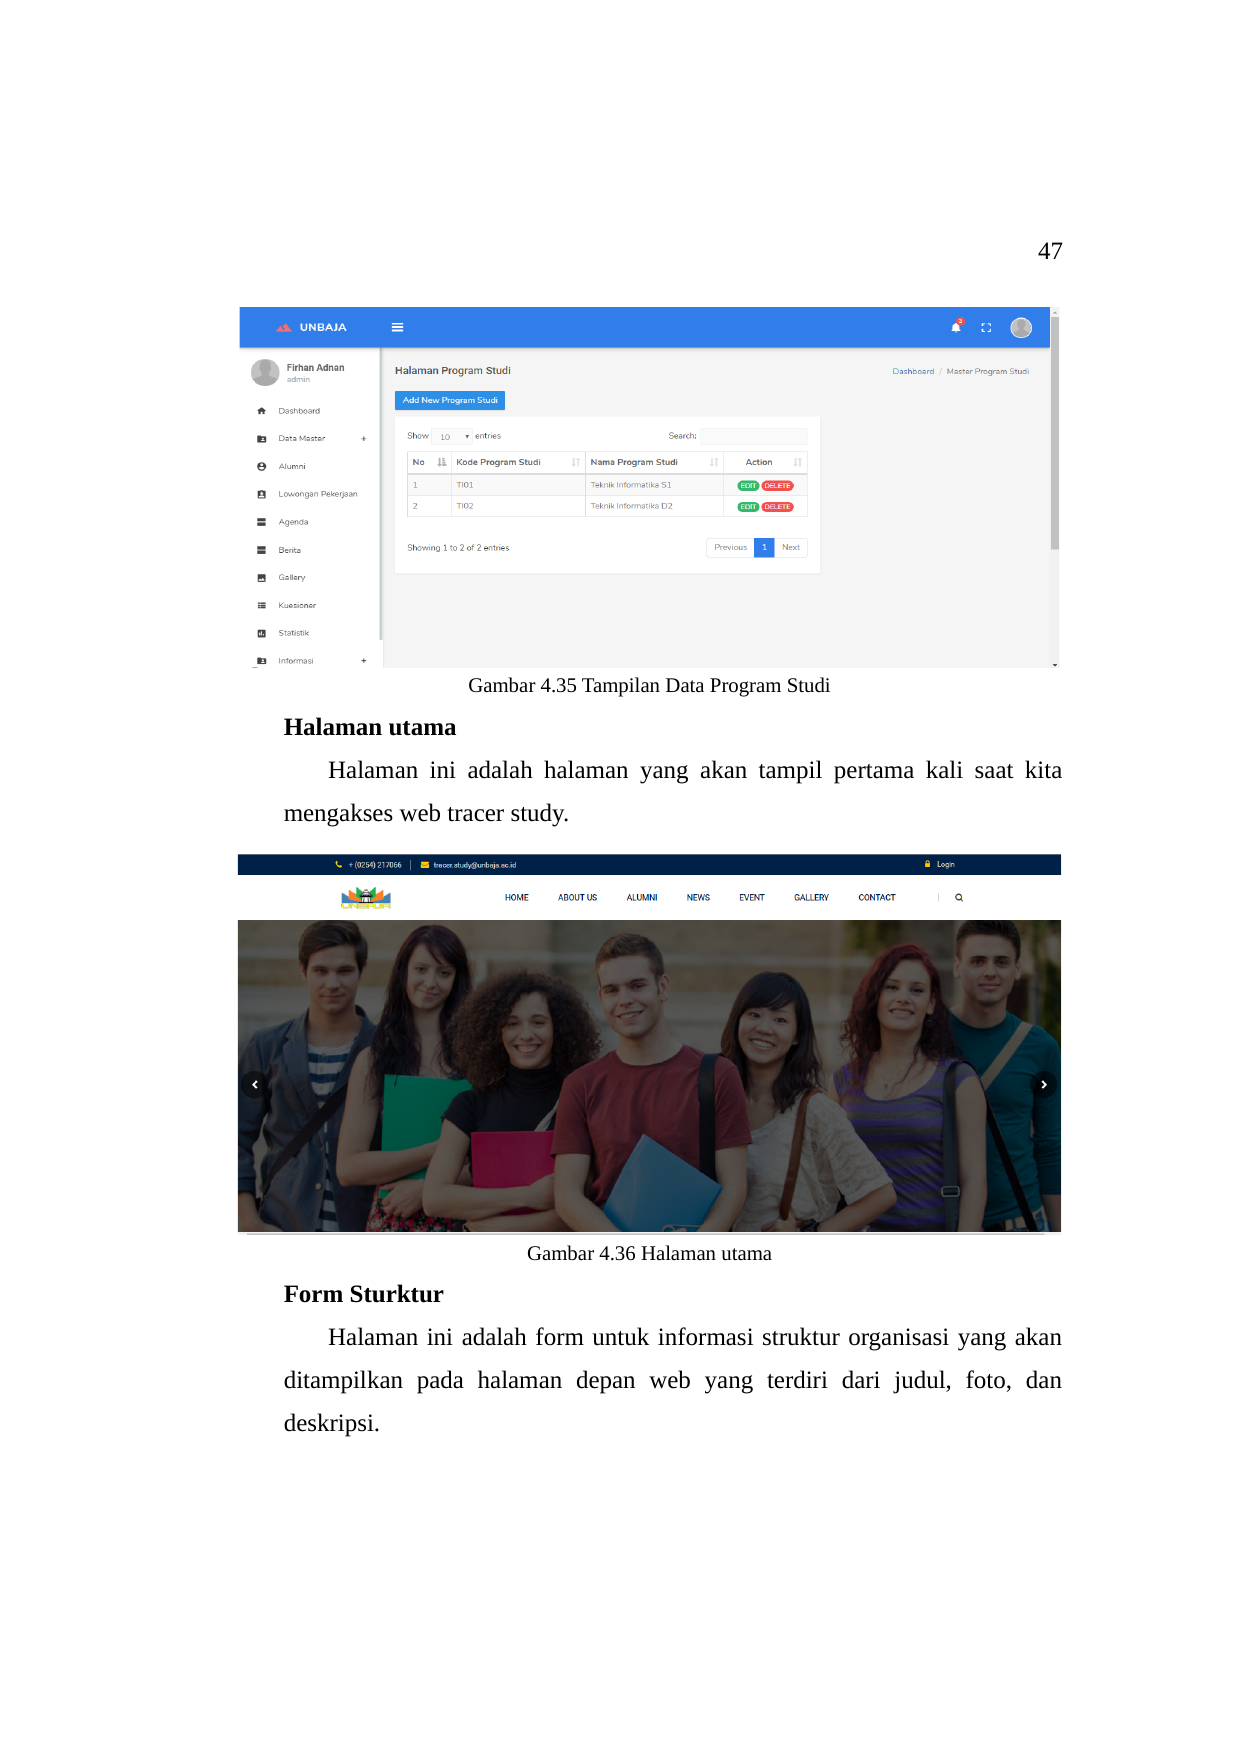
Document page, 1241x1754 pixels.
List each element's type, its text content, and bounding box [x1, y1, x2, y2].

picture [237, 853, 1062, 1235]
text Gambar 4.36 Halaman utama [238, 1235, 1061, 1264]
text Halaman utama [239, 295, 1063, 741]
text Form Sturktur [238, 841, 1063, 1308]
text Halaman ini adalah form untuk informasi struktur organisasi yang akan ditampilkan pada halaman depan web yang terdiri dari judul, foto, dan deskripsi. [283, 1322, 1063, 1437]
text Halaman ini adalah halaman yang akan tampil pertama kali saat kita mengakses web tracer study. [283, 755, 1063, 827]
text Gambar 4.35 Tampilan Data Program Studi [239, 668, 1059, 697]
picture [239, 307, 1060, 668]
